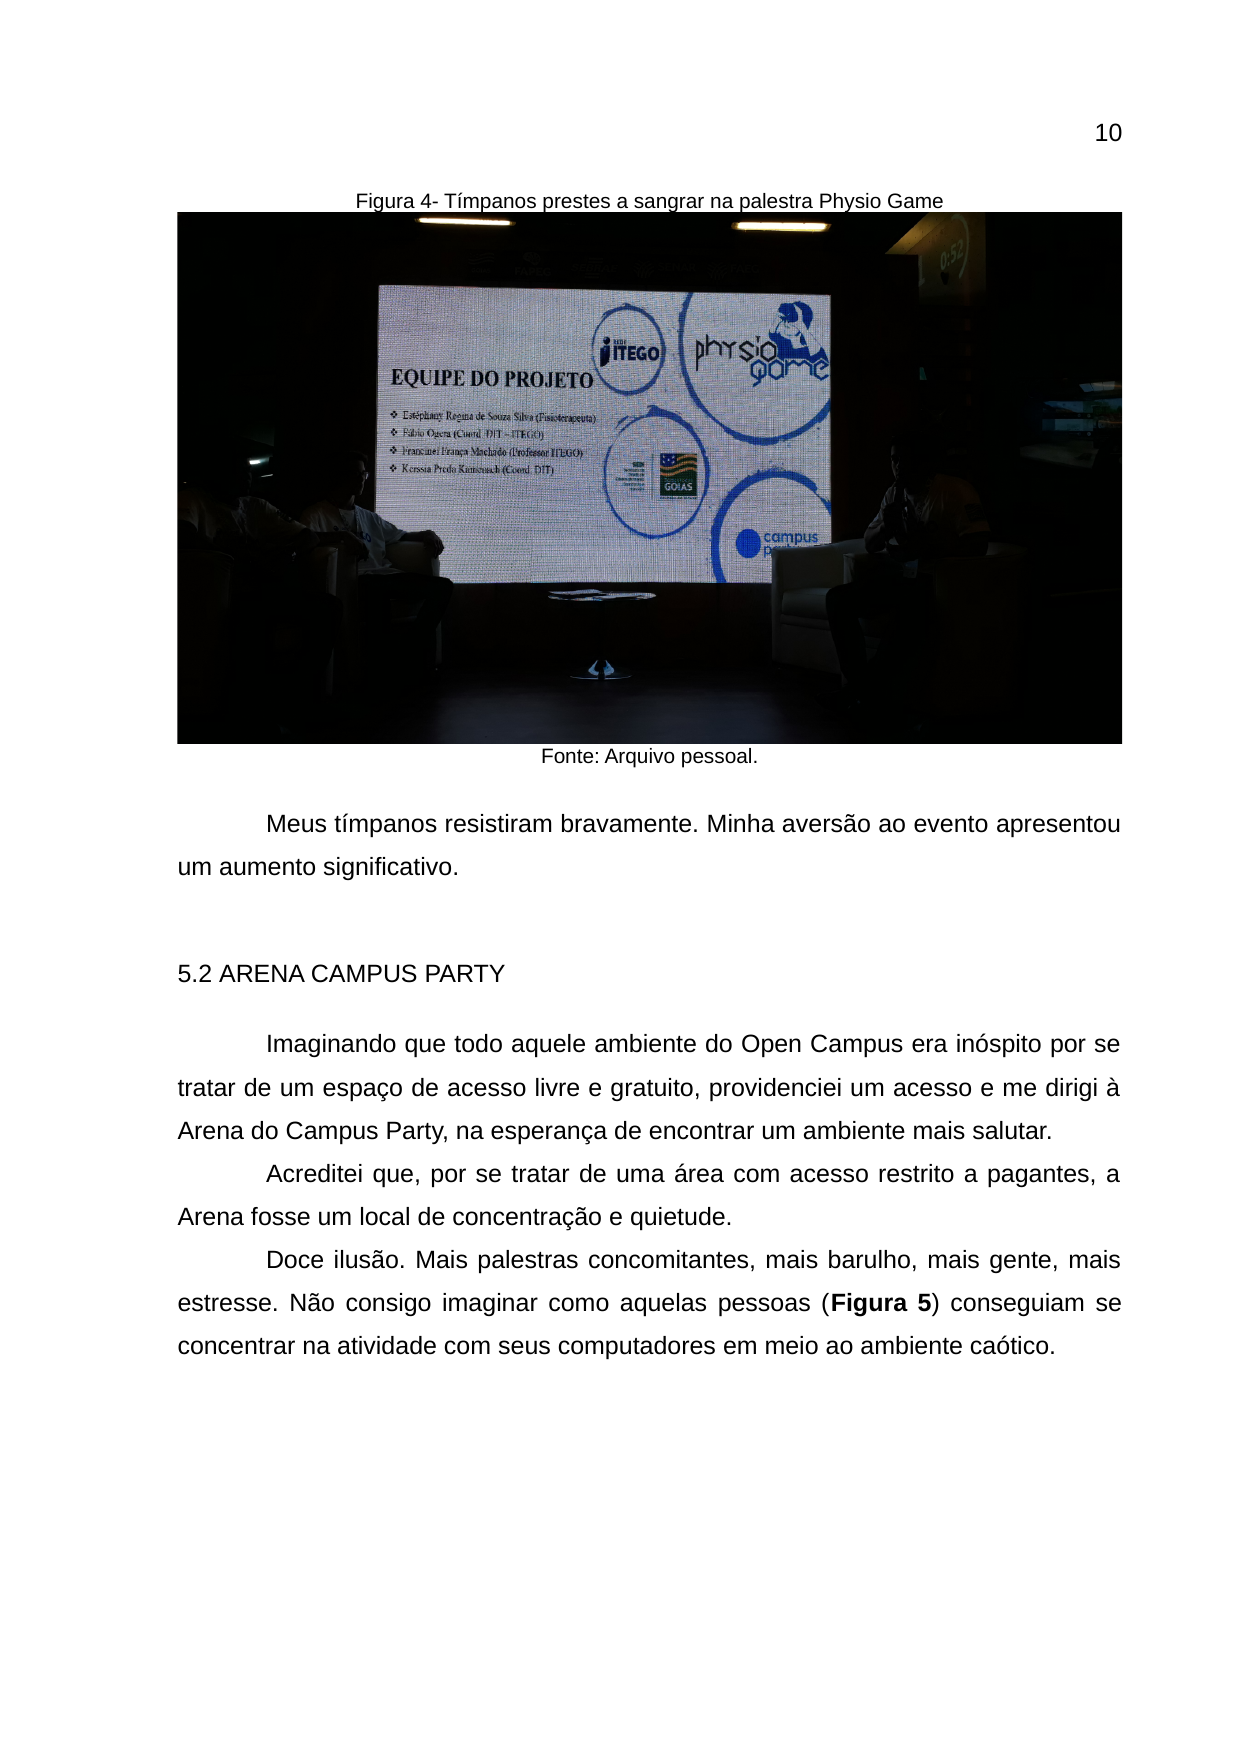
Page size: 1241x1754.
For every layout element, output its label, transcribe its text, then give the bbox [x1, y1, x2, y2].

text Fonte: Arquivo pessoal. [177, 744, 1122, 768]
text Meus tímpanos resistiram bravamente. Minha aversão ao evento apresentou um aumento significativo. [177, 809, 1122, 881]
text Imaginando que todo aquele ambiente do Open Campus era inóspito por se tratar de um espaço de acesso livre e gratuito, providenciei um acesso e me dirigi à Arena do Campus Party, na esperança de encontrar um ambiente mais salutar. [177, 1029, 1122, 1144]
text [177, 176, 1122, 189]
text Figura 4- Tímpanos prestes a sangrar na palestra Physio Game [177, 189, 1122, 212]
text Acreditei que, por se tratar de uma área com acesso restrito a pagantes, a Arena fosse um local de concentração e quietude. [177, 1159, 1122, 1231]
subtitle ARENA CAMPUS PARTY [177, 959, 1122, 988]
picture [177, 212, 1123, 744]
text Doce ilusão. Mais palestras concomitantes, mais barulho, mais gente, mais estresse. Não consigo imaginar como aquelas pessoas (Figura 5) conseguiam se concentrar na atividade com seus computadores em meio ao ambiente caótico. [177, 1245, 1122, 1360]
